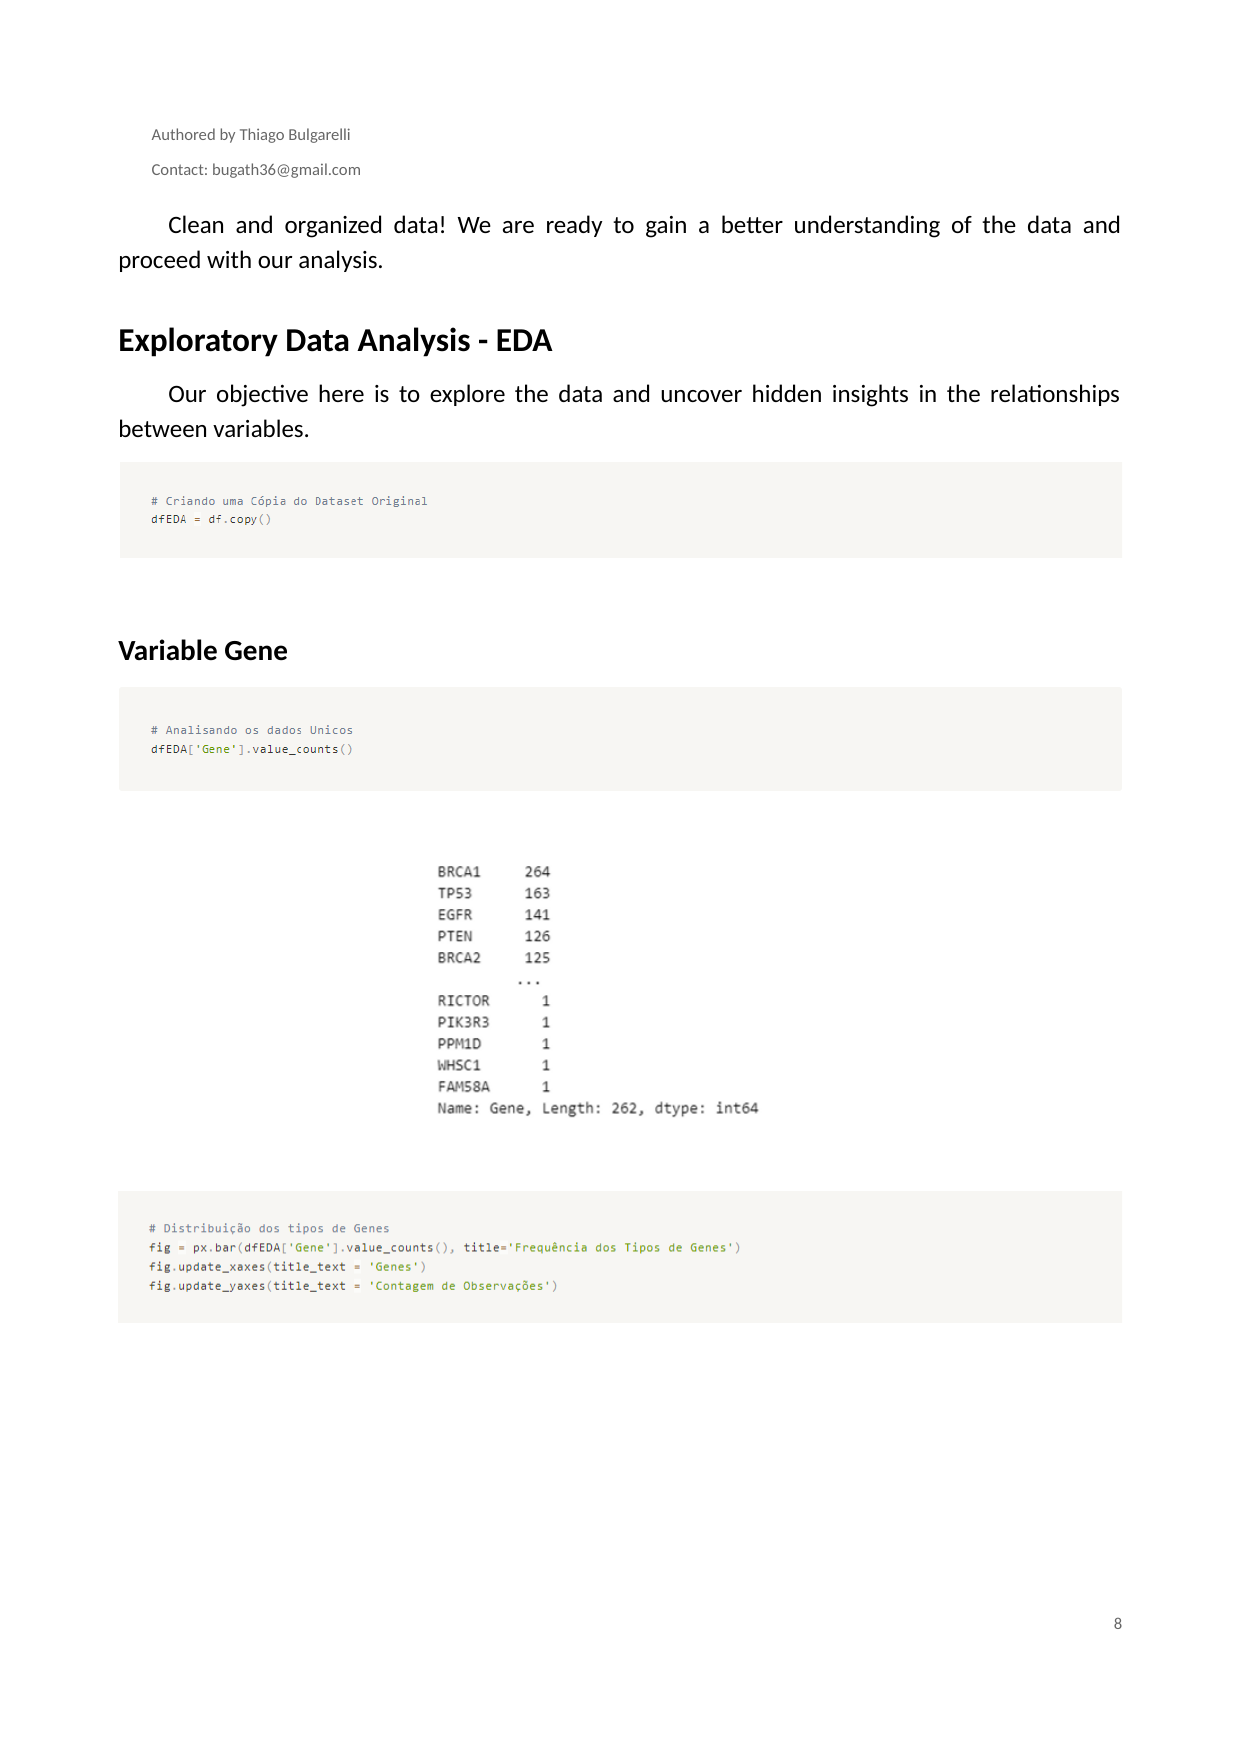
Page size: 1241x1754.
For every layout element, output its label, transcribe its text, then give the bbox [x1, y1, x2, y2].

picture [118, 462, 1123, 558]
text Our objective here is to explore the data and uncover hidden insights in the relationships between variables. [118, 378, 1122, 443]
subtitle Variable Gene [118, 632, 1122, 668]
text Clean and organized data! We are ready to gain a better understanding of the data and proceed with our analysis. [118, 209, 1122, 274]
subtitle Exploratory Data Analysis - EDA [118, 319, 1122, 359]
picture [118, 685, 1123, 791]
picture [118, 1191, 1123, 1323]
